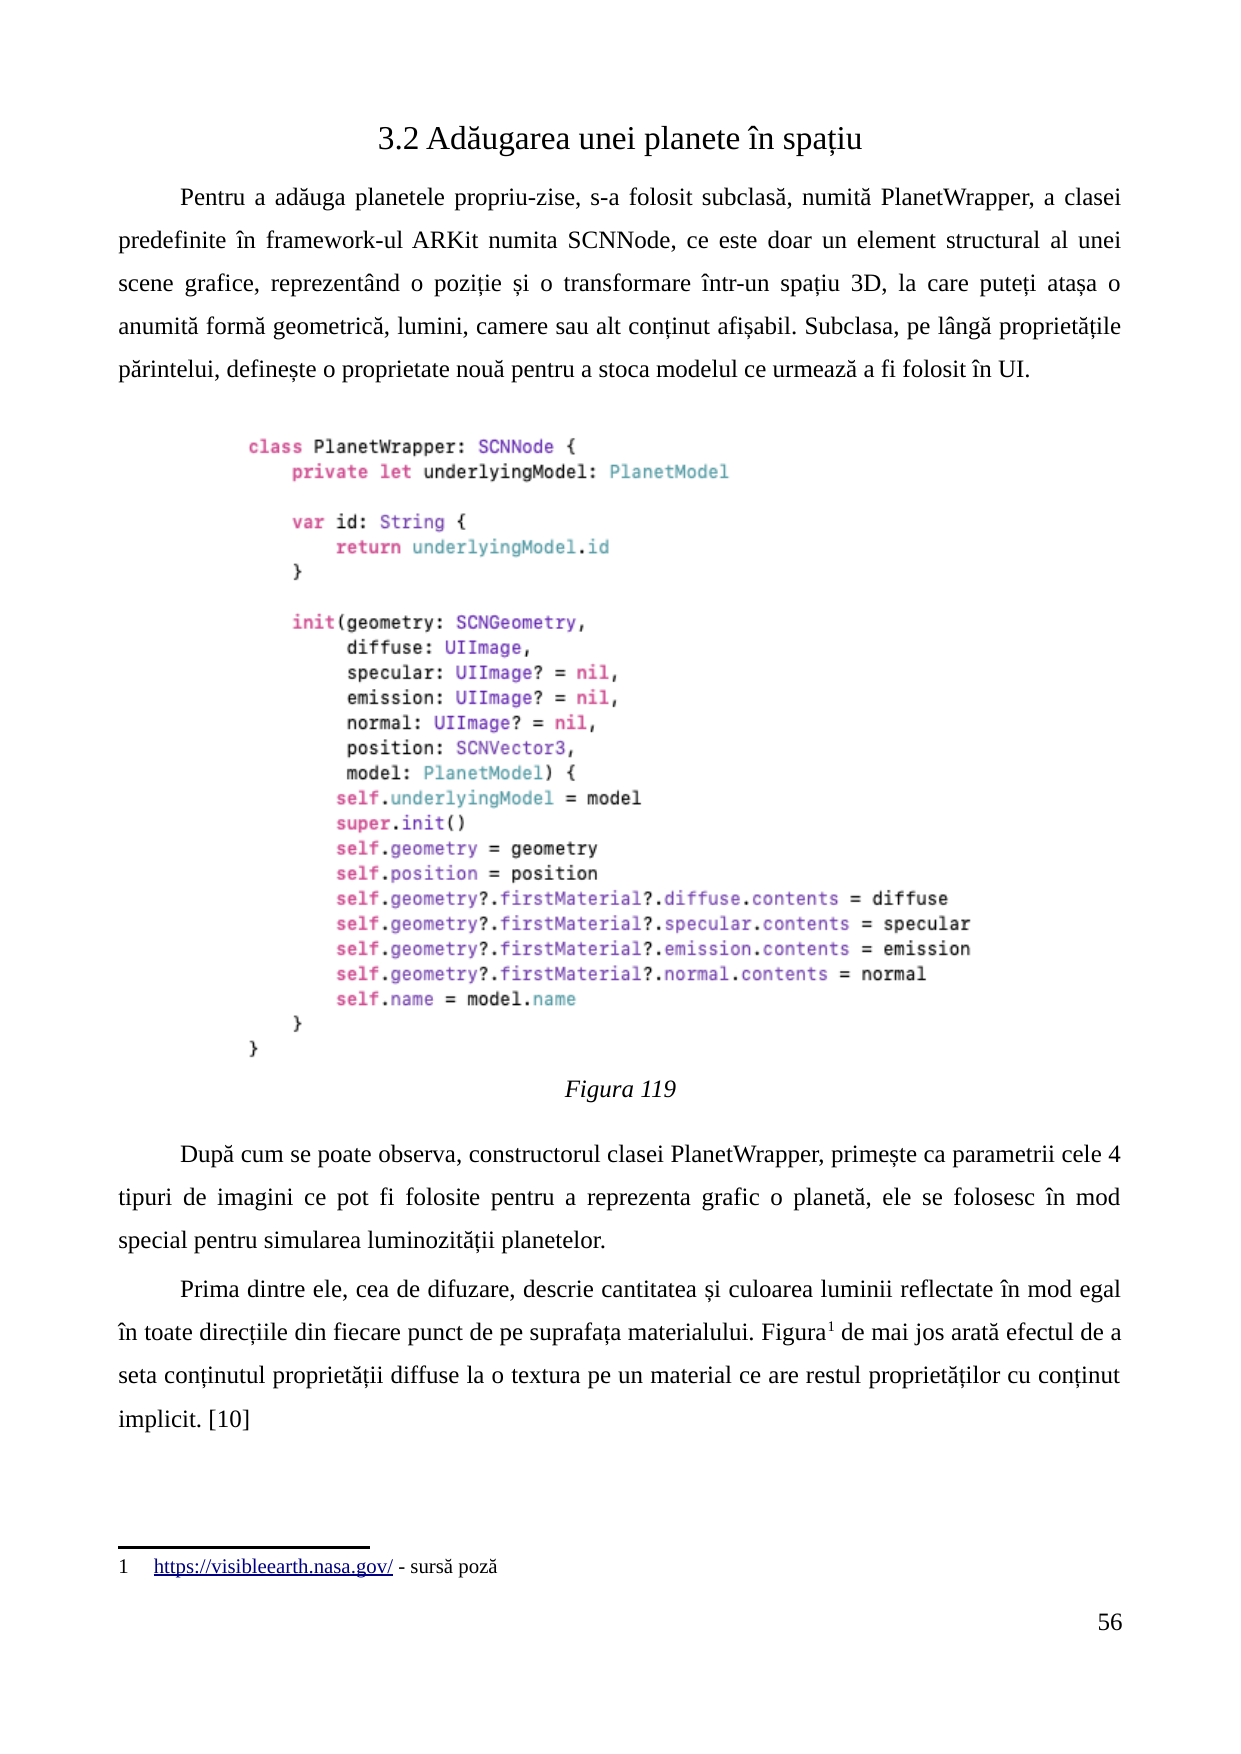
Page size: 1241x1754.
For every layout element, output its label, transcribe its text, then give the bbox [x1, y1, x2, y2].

text Figura 119 [247, 1069, 993, 1103]
subtitle 3.2 Adăugarea unei planete în spațiu [118, 118, 1122, 156]
text https://visibleearth.nasa.gov/ - sursă poză [118, 1553, 1122, 1578]
text După cum se poate observa, constructorul clasei PlanetWrapper, primește ca parametrii cele 4 tipuri de imagini ce pot fi folosite pentru a reprezenta grafic o planetă, ele se folosesc în mod special pentru simularea luminozității planetelor. [118, 1139, 1122, 1254]
picture [247, 435, 994, 1069]
text Pentru a adăuga planetele propriu-zise, s-a folosit subclasă, numită PlanetWrapper, a clasei predefinite în framework-ul ARKit numita SCNNode, ce este doar un element structural al unei scene grafice, reprezentând o poziție și o transformare într-un spațiu 3D, la care puteți atașa o anumită formă geometrică, lumini, camere sau alt conținut afișabil. Subclasa, pe lângă proprietățile părintelui, definește o proprietate nouă pentru a stoca modelul ce urmează a fi folosit în UI. [118, 182, 1122, 383]
text Prima dintre ele, cea de difuzare, descrie cantitatea și culoarea luminii reflectate în mod egal în toate direcțiile din fiecare punct de pe suprafața materialului. Figura de mai jos arată efectul de a seta conținutul proprietății diffuse la o textura pe un material ce are restul proprietăților cu conținut implicit. [10] [118, 1274, 1122, 1432]
